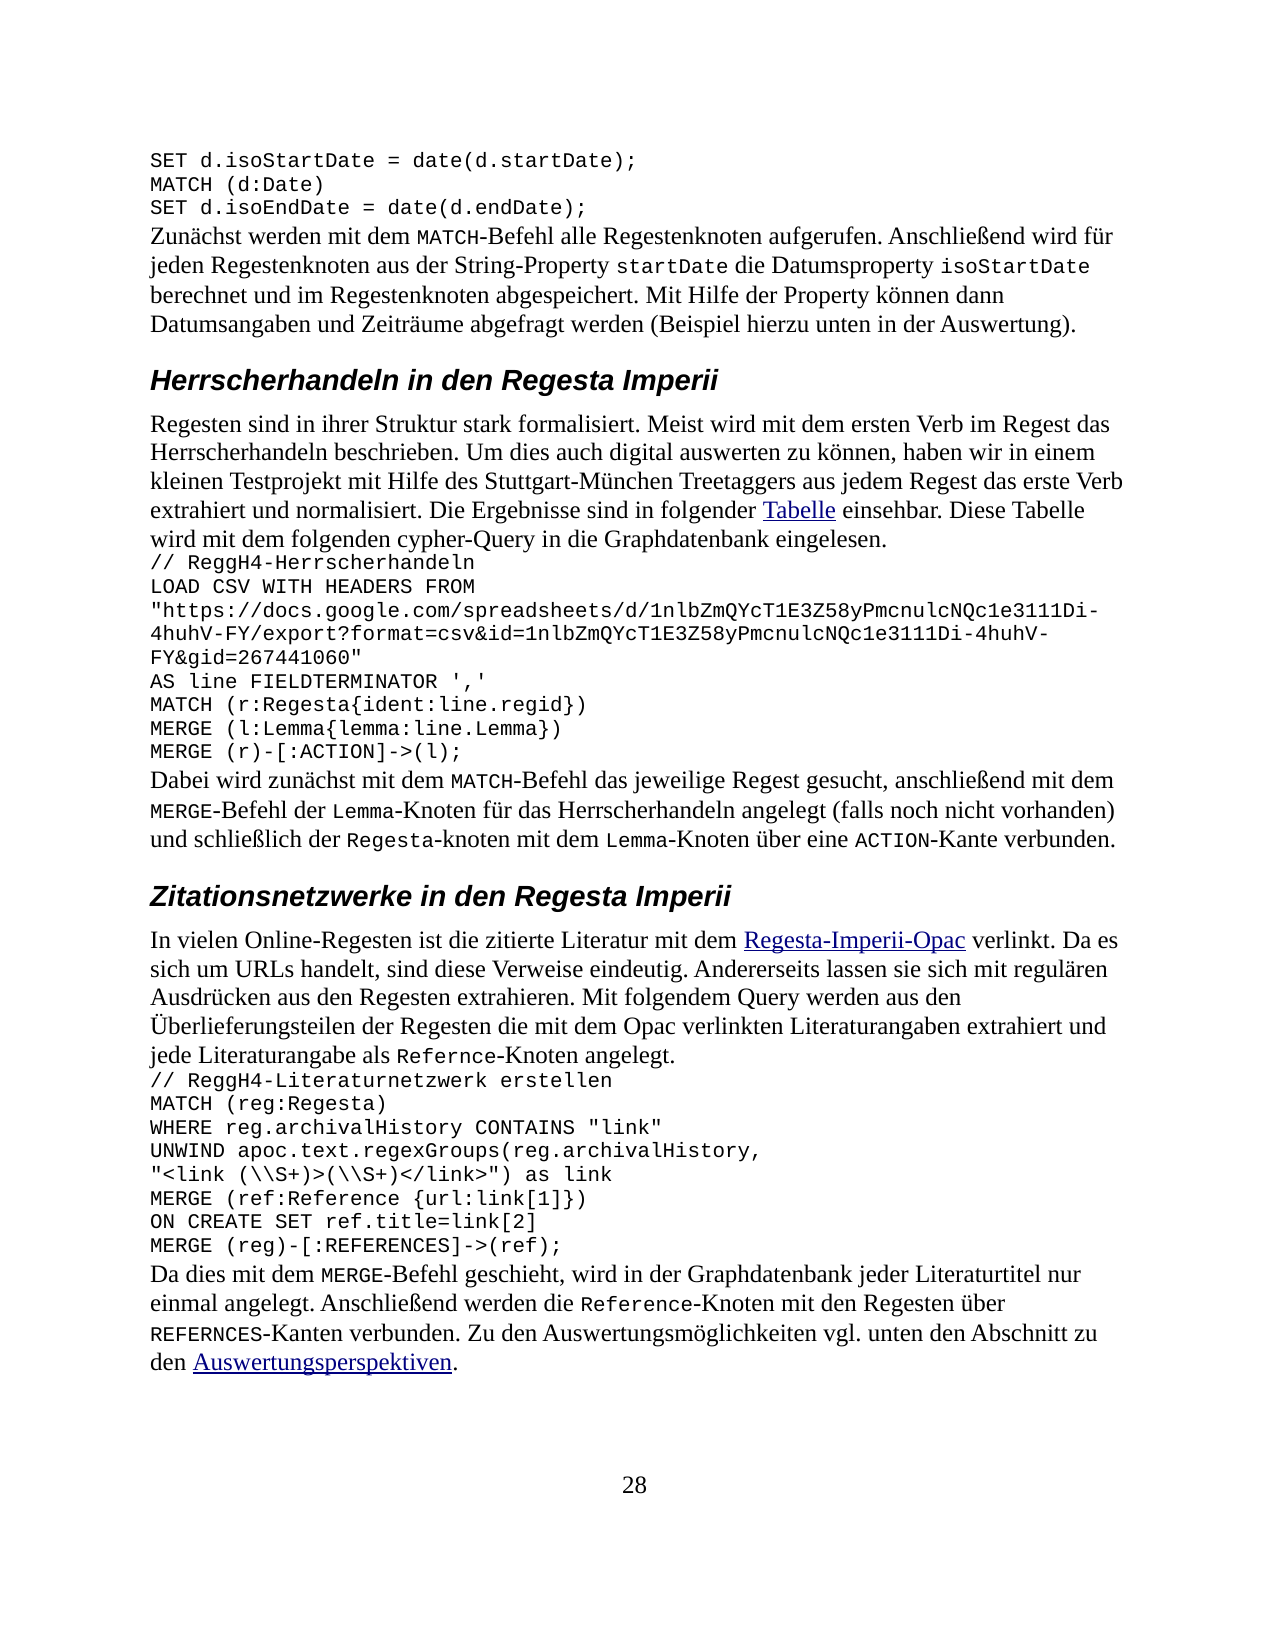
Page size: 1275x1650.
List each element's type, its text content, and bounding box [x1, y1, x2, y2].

text // ReggH4-Herrscherhandeln [150, 552, 1125, 576]
text MERGE (l:Lemma{lemma:line.Lemma}) [150, 718, 1125, 742]
text AS line FIELDTERMINATOR ',' [150, 671, 1125, 694]
text // ReggH4-Literaturnetzwerk erstellen [150, 1069, 1125, 1093]
subtitle Herrscherhandeln in den Regesta Imperii [150, 363, 1125, 396]
text Dabei wird zunächst mit dem MATCH-Befehl das jeweilige Regest gesucht, anschließend mit dem MERGE-Befehl der Lemma-Knoten für das Herrscherhandeln angelegt (falls noch nicht vorhanden) und schließlich der Regesta-knoten mit dem Lemma-Knoten über eine ACTION-Kante verbunden. [150, 765, 1125, 854]
text SET d.isoEndDate = date(d.endDate); [150, 197, 1125, 221]
text UNWIND apoc.text.regexGroups(reg.archivalHistory, [150, 1141, 1125, 1164]
text WHERE reg.archivalHistory CONTAINS "link" [150, 1117, 1125, 1141]
text Zunächst werden mit dem MATCH-Befehl alle Regestenknoten aufgerufen. Anschließend wird für jeden Regestenknoten aus der String-Property startDate die Datumsproperty isoStartDate berechnet und im Regestenknoten abgespeichert. Mit Hilfe der Property können dann Datumsangaben und Zeiträume abgefragt werden (Beispiel hierzu unten in der Auswertung). [150, 221, 1125, 338]
text SET d.isoStartDate = date(d.startDate); [150, 150, 1125, 174]
text LOAD CSV WITH HEADERS FROM "https://docs.google.com/spreadsheets/d/1nlbZmQYcT1E3Z58yPmcnulcNQc1e3111Di-4huhV-FY/export?format=csv&id=1nlbZmQYcT1E3Z58yPmcnulcNQc1e3111Di-4huhV-FY&gid=267441060" [150, 576, 1125, 671]
text MATCH (d:Date) [150, 174, 1125, 197]
text MERGE (ref:Reference {url:link[1]}) [150, 1188, 1125, 1211]
subtitle Zitationsnetzwerke in den Regesta Imperii [150, 879, 1125, 912]
text MATCH (reg:Regesta) [150, 1093, 1125, 1117]
text Da dies mit dem MERGE-Befehl geschieht, wird in der Graphdatenbank jeder Literaturtitel nur einmal angelegt. Anschließend werden die Reference-Knoten mit den Regesten über REFERNCES-Kanten verbunden. Zu den Auswertungsmöglichkeiten vgl. unten den Abschnitt zu den Auswertungsperspektiven. [150, 1259, 1125, 1376]
text In vielen Online-Regesten ist die zitierte Literatur mit dem Regesta-Imperii-Opac verlinkt. Da es sich um URLs handelt, sind diese Verweise eindeutig. Andererseits lassen sie sich mit regulären Ausdrücken aus den Regesten extrahieren. Mit folgendem Query werden aus den Überlieferungsteilen der Regesten die mit dem Opac verlinkten Literaturangaben extrahiert und jede Literaturangabe als Refernce-Knoten angelegt. [150, 925, 1125, 1069]
text MATCH (r:Regesta{ident:line.regid}) [150, 694, 1125, 718]
text ON CREATE SET ref.title=link[2] [150, 1211, 1125, 1235]
text "<link (\\S+)>(\\S+)</link>") as link [150, 1164, 1125, 1188]
text Regesten sind in ihrer Struktur stark formalisiert. Meist wird mit dem ersten Verb im Regest das Herrscherhandeln beschrieben. Um dies auch digital auswerten zu können, haben wir in einem kleinen Testprojekt mit Hilfe des Stuttgart-München Treetaggers aus jedem Regest das erste Verb extrahiert und normalisiert. Die Ergebnisse sind in folgender Tabelle einsehbar. Diese Tabelle wird mit dem folgenden cypher-Query in die Graphdatenbank eingelesen. [150, 409, 1125, 552]
text MERGE (r)-[:ACTION]->(l); [150, 742, 1125, 765]
text MERGE (reg)-[:REFERENCES]->(ref); [150, 1235, 1125, 1259]
